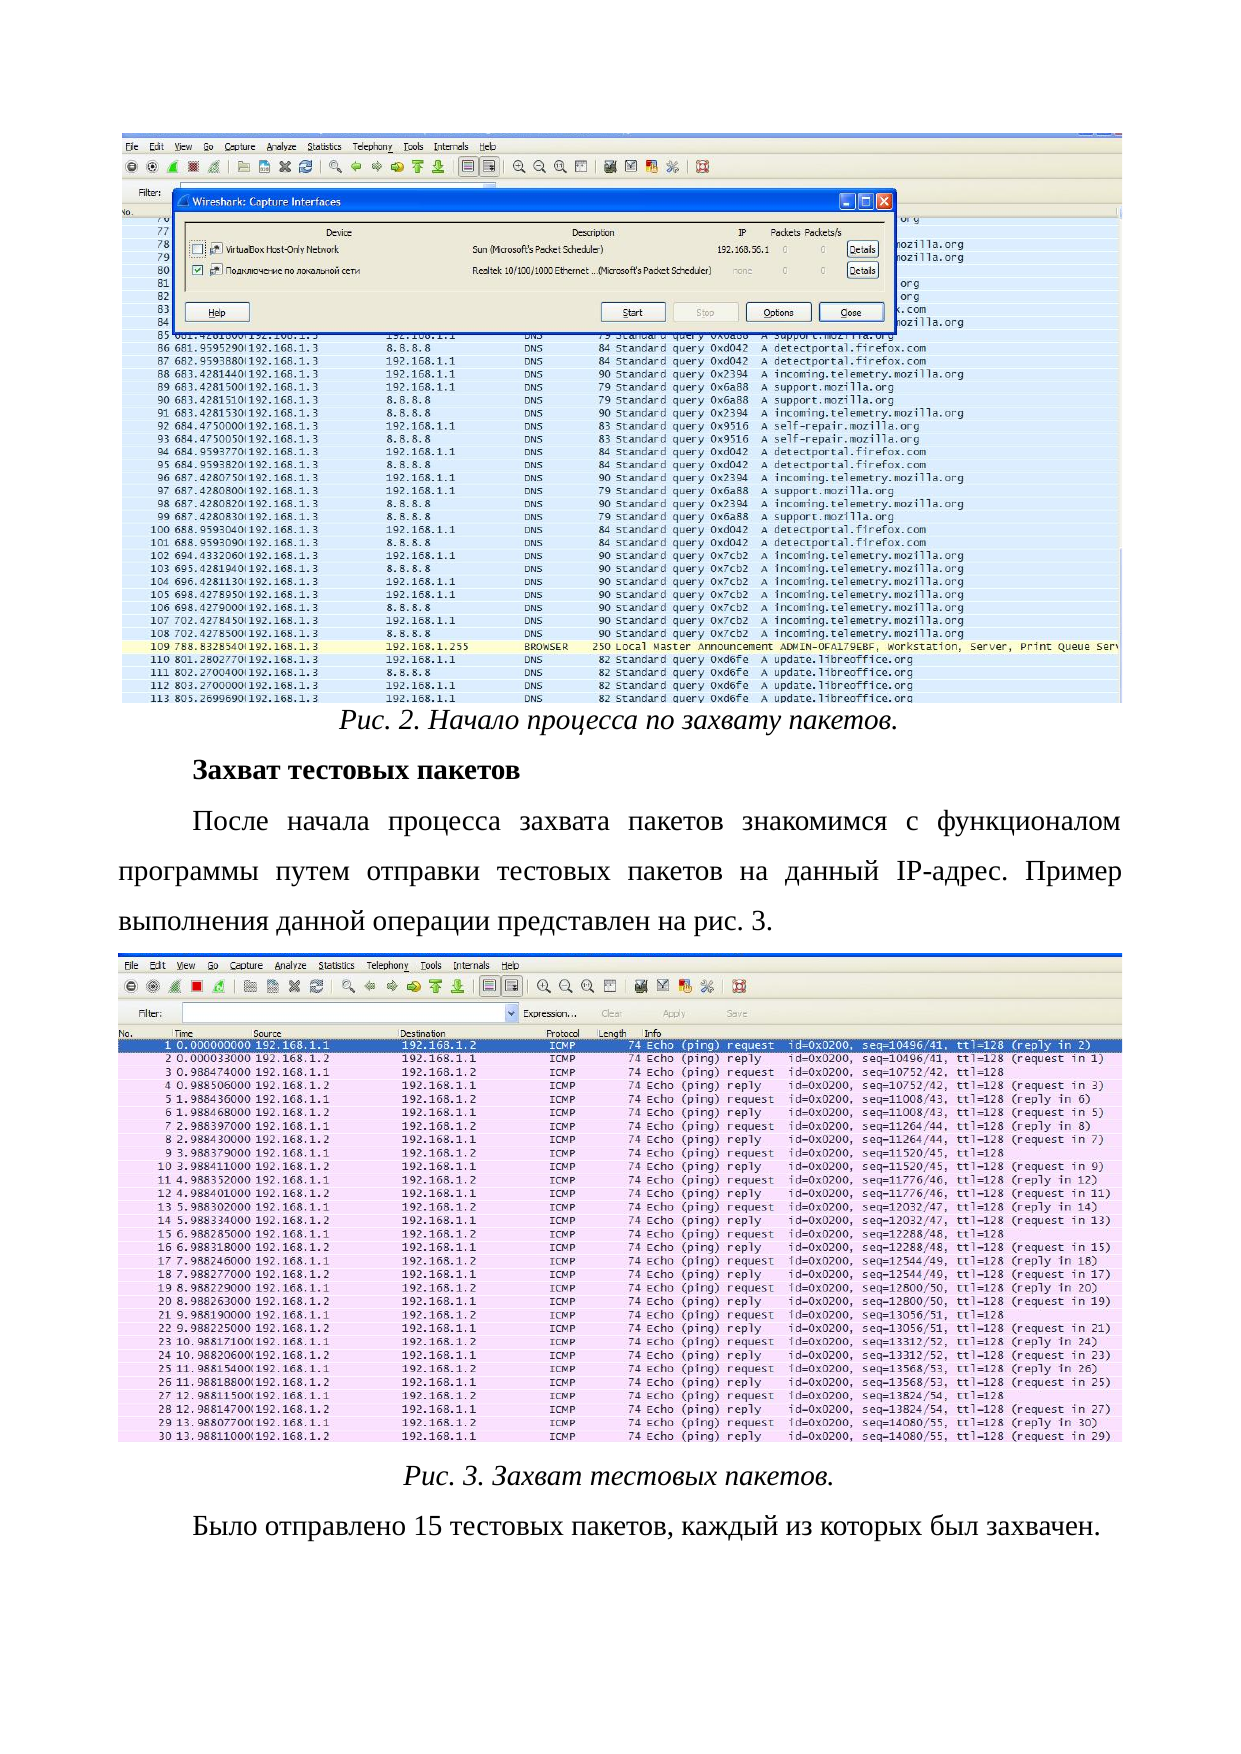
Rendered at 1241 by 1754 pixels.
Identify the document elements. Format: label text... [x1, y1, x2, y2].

text Захват тестовых пакетов [118, 752, 1122, 786]
text Было отправлено 15 тестовых пакетов, каждый из которых был захвачен. [118, 1508, 1122, 1542]
text Рис. 2. Начало процесса по захвату пакетов. [118, 176, 1122, 736]
text Рис. 3. Захват тестовых пакетов. [118, 1442, 1122, 1492]
text После начала процесса захвата пакетов знакомимся с функционалом программы путем отправки тестовых пакетов на данный IP-адрес. Пример выполнения данной операции представлен на рис. 3. [118, 803, 1122, 937]
picture [118, 953, 1123, 1442]
picture [122, 133, 1123, 703]
